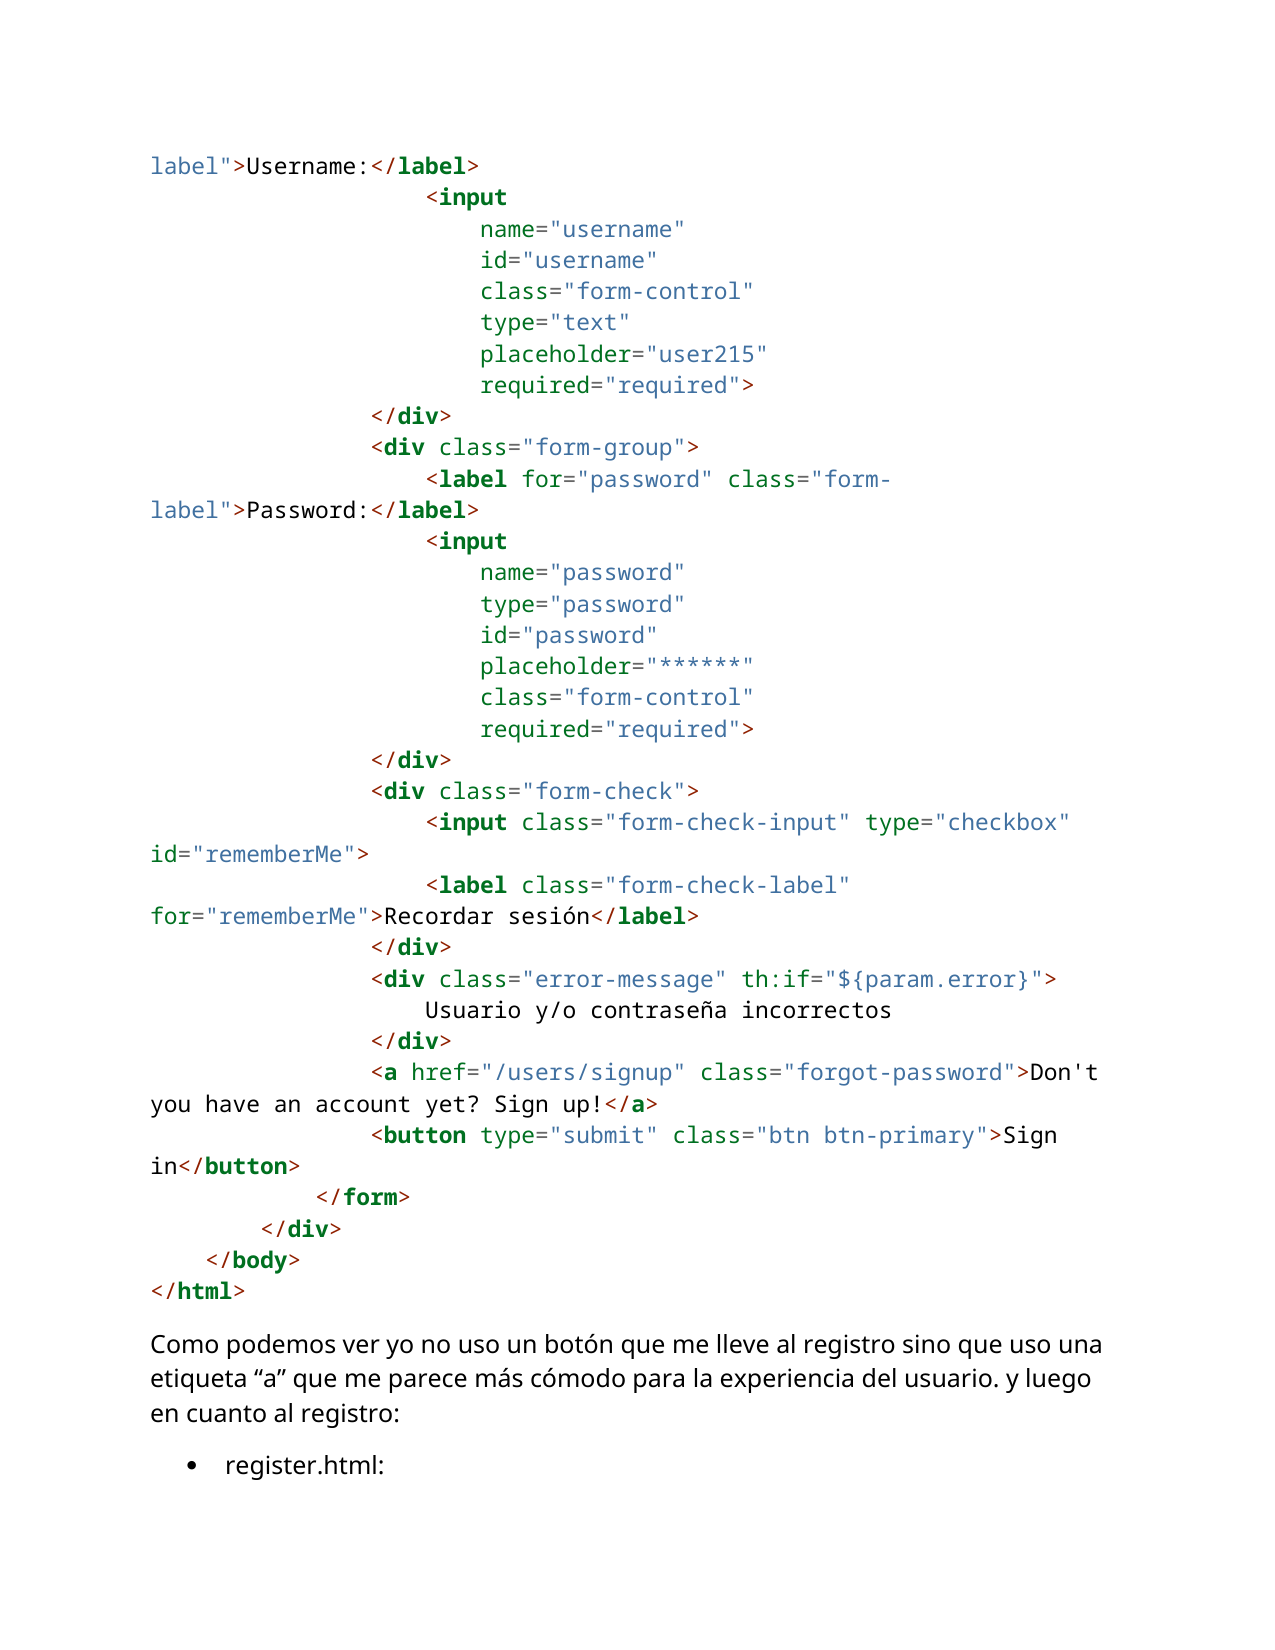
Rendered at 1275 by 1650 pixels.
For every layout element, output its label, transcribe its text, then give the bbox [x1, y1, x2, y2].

text label">Username:</label> <input name="username" id="username" class="form-control" type="text" placeholder="user215" required="required"> </div> <div class="form-group"> <label for="password" class="form-label">Password:</label> <input name="password" type="password" id="password" placeholder="******" class="form-control" required="required"> </div> <div class="form-check"> <input class="form-check-input" type="checkbox" id="rememberMe"> <label class="form-check-label" for="rememberMe">Recordar sesión</label> </div> <div class="error-message" th:if="${param.error}"> Usuario y/o contraseña incorrectos </div> <a href="/users/signup" class="forgot-password">Don't you have an account yet? Sign up!</a> <button type="submit" class="btn btn-primary">Sign in</button> </form> </div> </body> </html> [150, 150, 1125, 1306]
text Como podemos ver yo no uso un botón que me lleve al registro sino que uso una etiqueta “a” que me parece más cómodo para la experiencia del usuario. y luego en cuanto al registro: [150, 1327, 1125, 1429]
list register.html: [187, 1448, 1125, 1482]
